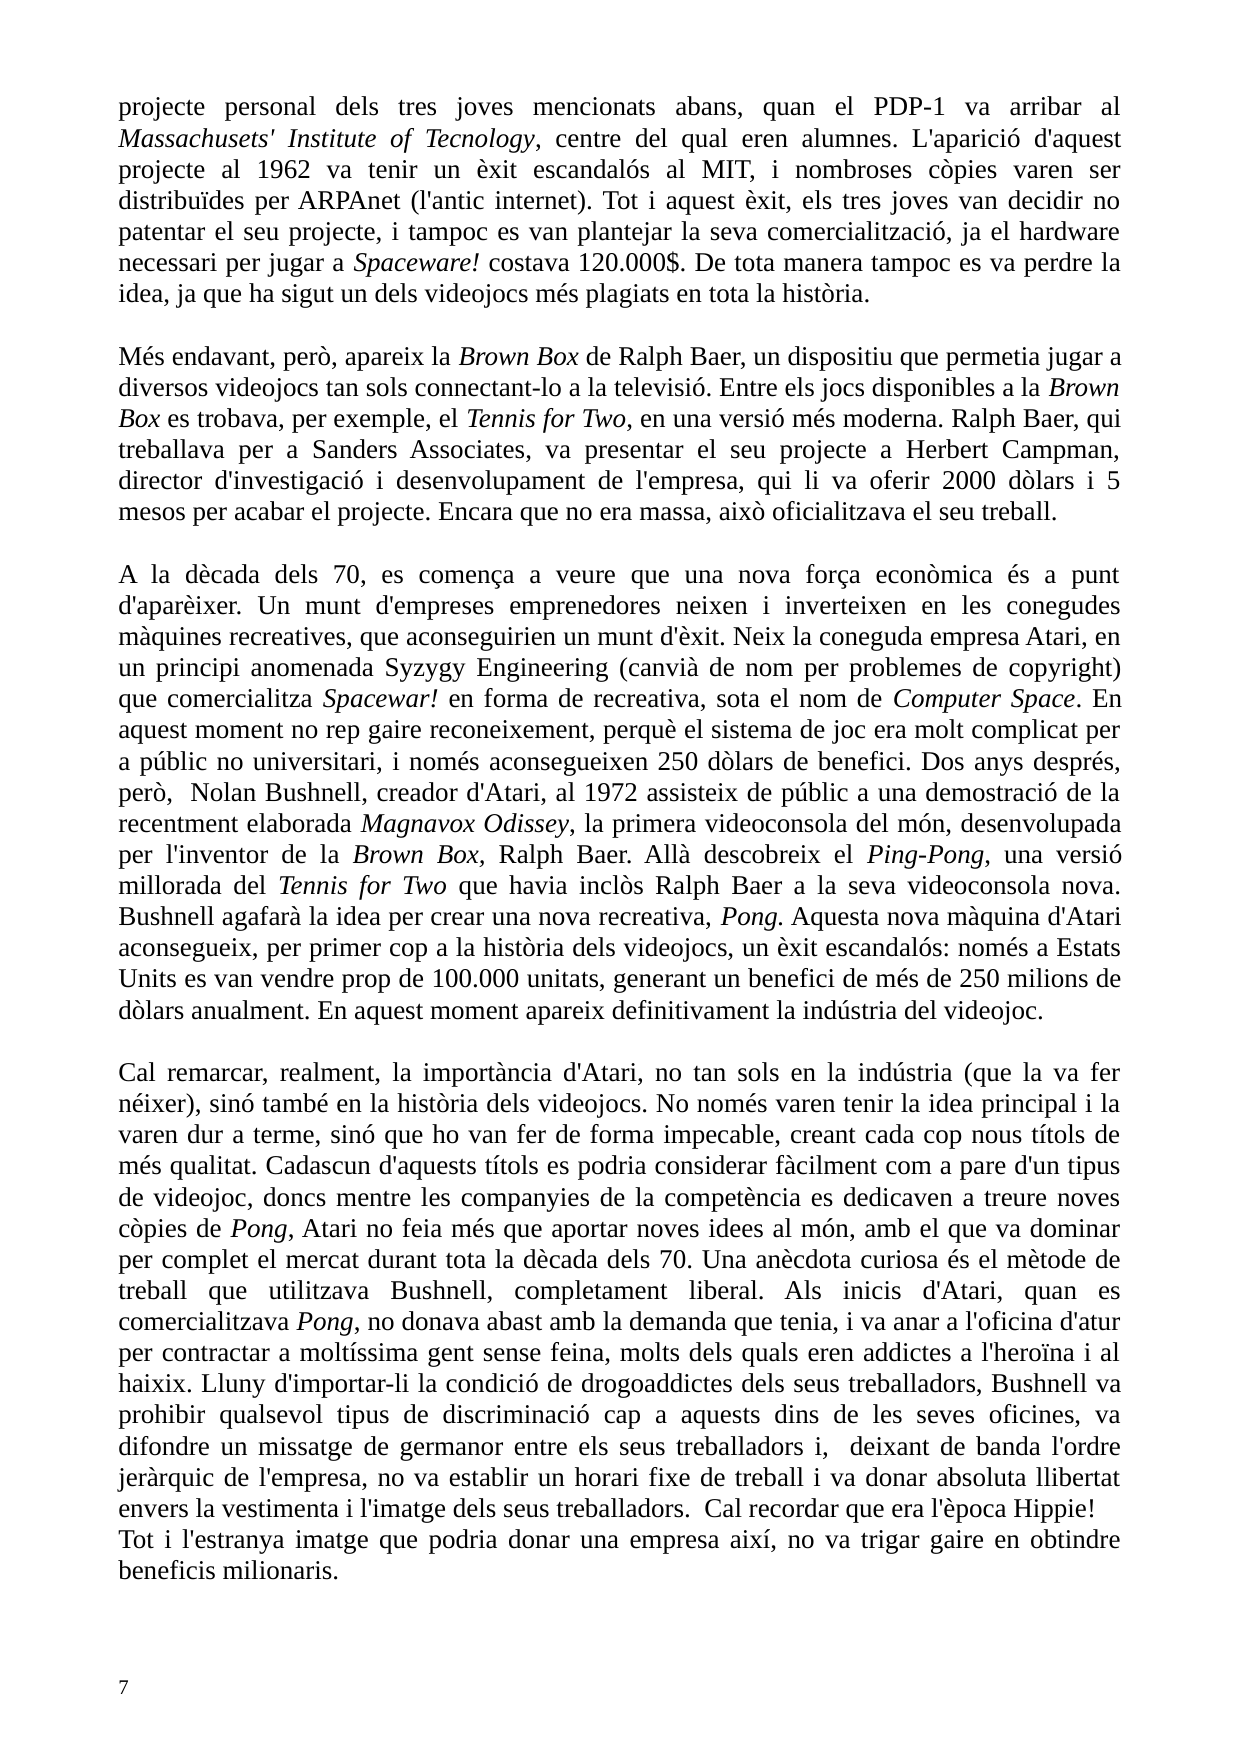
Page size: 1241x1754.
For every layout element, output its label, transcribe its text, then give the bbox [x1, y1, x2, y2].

text A la dècada dels 70, es comença a veure que una nova força econòmica és a punt d'aparèixer. Un munt d'empreses emprenedores neixen i inverteixen en les conegudes màquines recreatives, que aconseguirien un munt d'èxit. Neix la coneguda empresa Atari, en un principi anomenada Syzygy Engineering (canvià de nom per problemes de copyright) que comercialitza Spacewar! en forma de recreativa, sota el nom de Computer Space. En aquest moment no rep gaire reconeixement, perquè el sistema de joc era molt complicat per a públic no universitari, i només aconsegueixen 250 dòlars de benefici. Dos anys després, però, Nolan Bushnell, creador d'Atari, al 1972 assisteix de públic a una demostració de la recentment elaborada Magnavox Odissey, la primera videoconsola del món, desenvolupada per l'inventor de la Brown Box, Ralph Baer. Allà descobreix el Ping-Pong, una versió millorada del Tennis for Two que havia inclòs Ralph Baer a la seva videoconsola nova. Bushnell agafarà la idea per crear una nova recreativa, Pong. Aquesta nova màquina d'Atari aconsegueix, per primer cop a la història dels videojocs, un èxit escandalós: només a Estats Units es van vendre prop de 100.000 unitats, generant un benefici de més de 250 milions de dòlars anualment. En aquest moment apareix definitivament la indústria del videojoc. [118, 558, 1122, 1025]
text Més endavant, però, apareix la Brown Box de Ralph Baer, un dispositiu que permetia jugar a diversos videojocs tan sols connectant-lo a la televisió. Entre els jocs disponibles a la Brown Box es trobava, per exemple, el Tennis for Two, en una versió més moderna. Ralph Baer, qui treballava per a Sanders Associates, va presentar el seu projecte a Herbert Campman, director d'investigació i desenvolupament de l'empresa, qui li va oferir 2000 dòlars i 5 mesos per acabar el projecte. Encara que no era massa, això oficialitzava el seu treball. [118, 340, 1122, 527]
text Cal remarcar, realment, la importància d'Atari, no tan sols en la indústria (que la va fer néixer), sinó també en la història dels videojocs. No només varen tenir la idea principal i la varen dur a terme, sinó que ho van fer de forma impecable, creant cada cop nous títols de més qualitat. Cadascun d'aquests títols es podria considerar fàcilment com a pare d'un tipus de videojoc, doncs mentre les companyies de la competència es dedicaven a treure noves còpies de Pong, Atari no feia més que aportar noves idees al món, amb el que va dominar per complet el mercat durant tota la dècada dels 70. Una anècdota curiosa és el mètode de treball que utilitzava Bushnell, completament liberal. Als inicis d'Atari, quan es comercialitzava Pong, no donava abast amb la demanda que tenia, i va anar a l'oficina d'atur per contractar a moltíssima gent sense feina, molts dels quals eren addictes a l'heroïna i al haixix. Lluny d'importar-li la condició de drogoaddictes dels seus treballadors, Bushnell va prohibir qualsevol tipus de discriminació cap a aquests dins de les seves oficines, va difondre un missatge de germanor entre els seus treballadors i, deixant de banda l'ordre jeràrquic de l'empresa, no va establir un horari fixe de treball i va donar absoluta llibertat envers la vestimenta i l'imatge dels seus treballadors. Cal recordar que era l'època Hippie! [118, 1056, 1122, 1523]
text Tot i l'estranya imatge que podria donar una empresa així, no va trigar gaire en obtindre beneficis milionaris. [118, 1523, 1122, 1586]
text projecte personal dels tres joves mencionats abans, quan el PDP-1 va arribar al Massachusets' Institute of Tecnology, centre del qual eren alumnes. L'aparició d'aquest projecte al 1962 va tenir un èxit escandalós al MIT, i nombroses còpies varen ser distribuïdes per ARPAnet (l'antic internet). Tot i aquest èxit, els tres joves van decidir no patentar el seu projecte, i tampoc es van plantejar la seva comercialització, ja el hardware necessari per jugar a Spaceware! costava 120.000$. De tota manera tampoc es va perdre la idea, ja que ha sigut un dels videojocs més plagiats en tota la història. [118, 91, 1122, 308]
